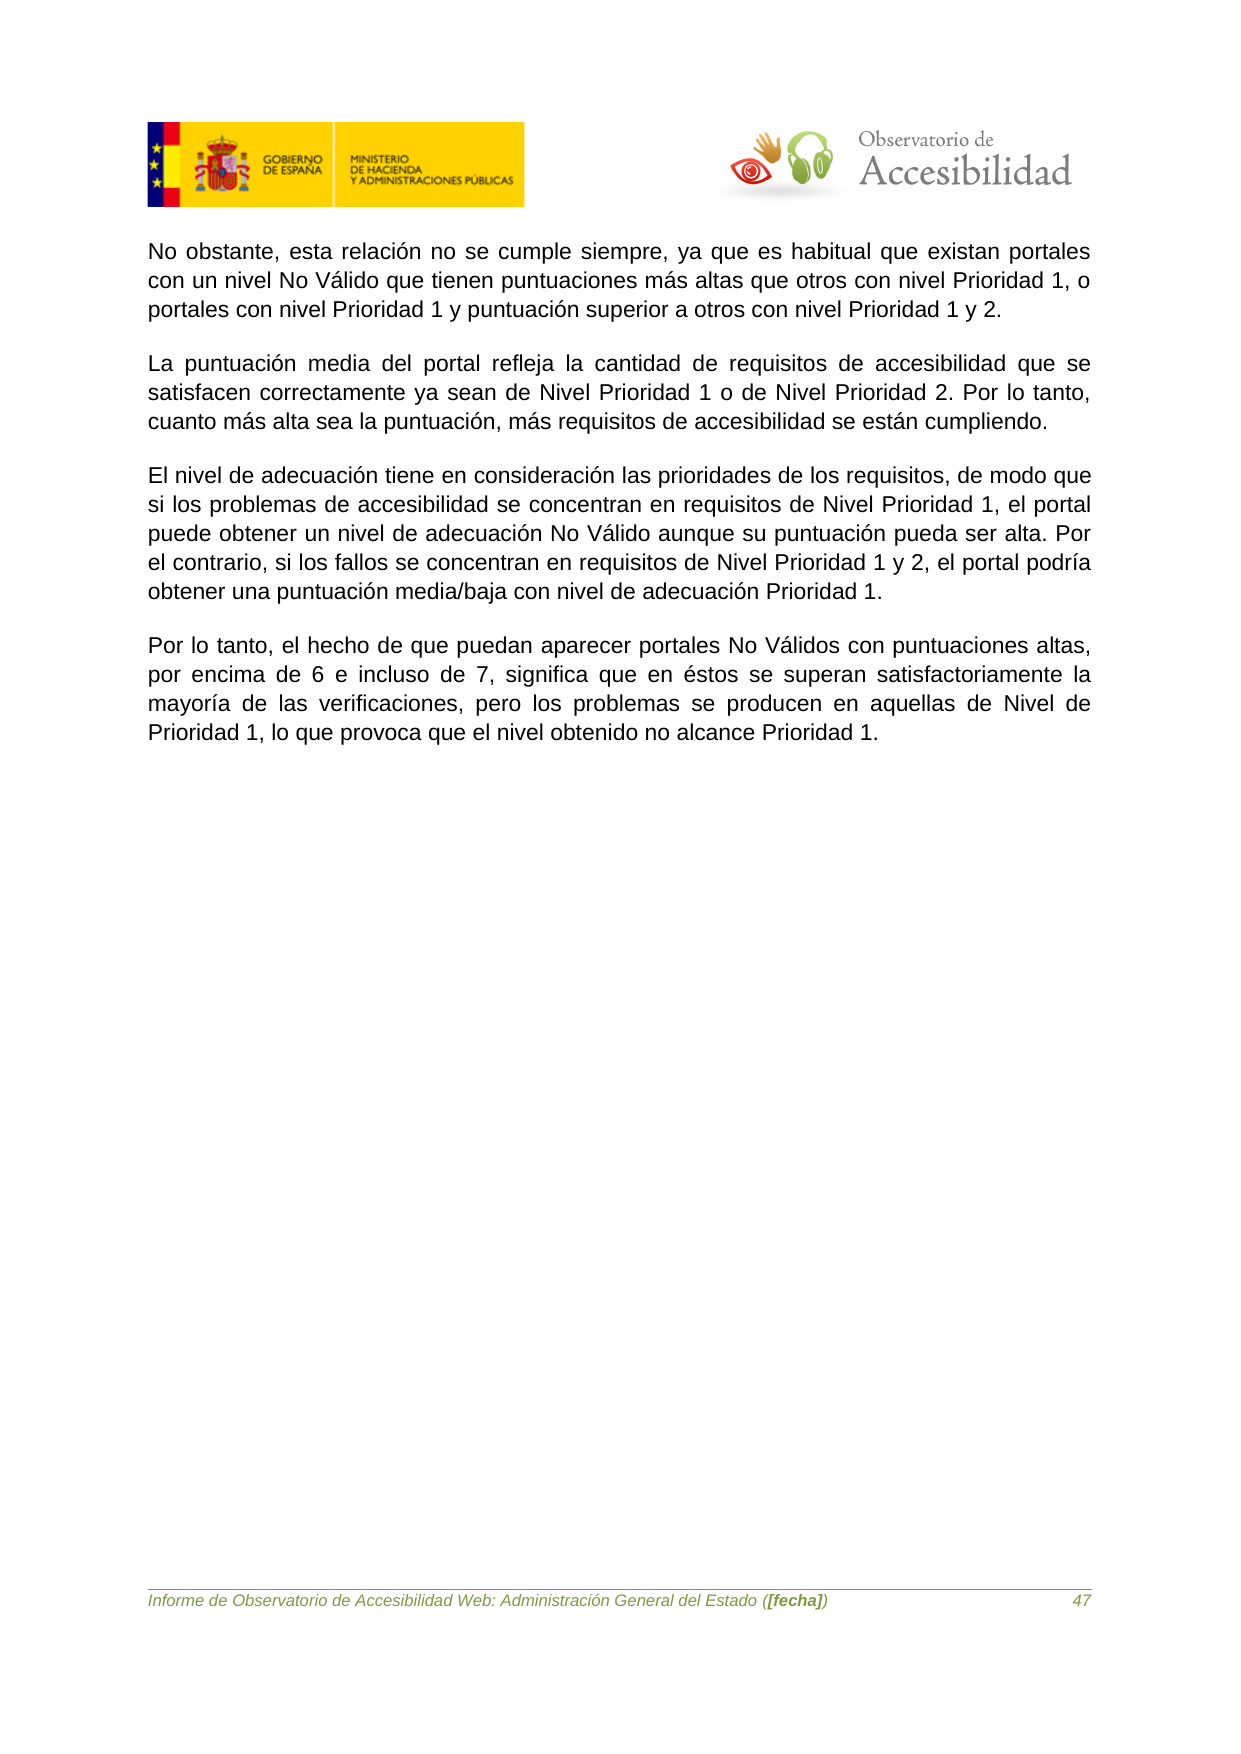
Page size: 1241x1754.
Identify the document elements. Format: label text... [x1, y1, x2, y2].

picture [147, 122, 525, 207]
text No obstante, esta relación no se cumple siempre, ya que es habitual que existan portales con un nivel No Válido que tienen puntuaciones más altas que otros con nivel Prioridad 1, o portales con nivel Prioridad 1 y puntuación superior a otros con nivel Prioridad 1 y 2. [148, 238, 1092, 322]
picture [710, 122, 1086, 205]
text Por lo tanto, el hecho de que puedan aparecer portales No Válidos con puntuaciones altas, por encima de 6 e incluso de 7, significa que en éstos se superan satisfactoriamente la mayoría de las verificaciones, pero los problemas se producen en aquellas de Nivel de Prioridad 1, lo que provoca que el nivel obtenido no alcance Prioridad 1. [148, 632, 1092, 745]
text La puntuación media del portal refleja la cantidad de requisitos de accesibilidad que se satisfacen correctamente ya sean de Nivel Prioridad 1 o de Nivel Prioridad 2. Por lo tanto, cuanto más alta sea la puntuación, más requisitos de accesibilidad se están cumpliendo. [148, 350, 1092, 434]
text El nivel de adecuación tiene en consideración las prioridades de los requisitos, de modo que si los problemas de accesibilidad se concentran en requisitos de Nivel Prioridad 1, el portal puede obtener un nivel de adecuación No Válido aunque su puntuación pueda ser alta. Por el contrario, si los fallos se concentran en requisitos de Nivel Prioridad 1 y 2, el portal podría obtener una puntuación media/baja con nivel de adecuación Prioridad 1. [148, 462, 1092, 604]
